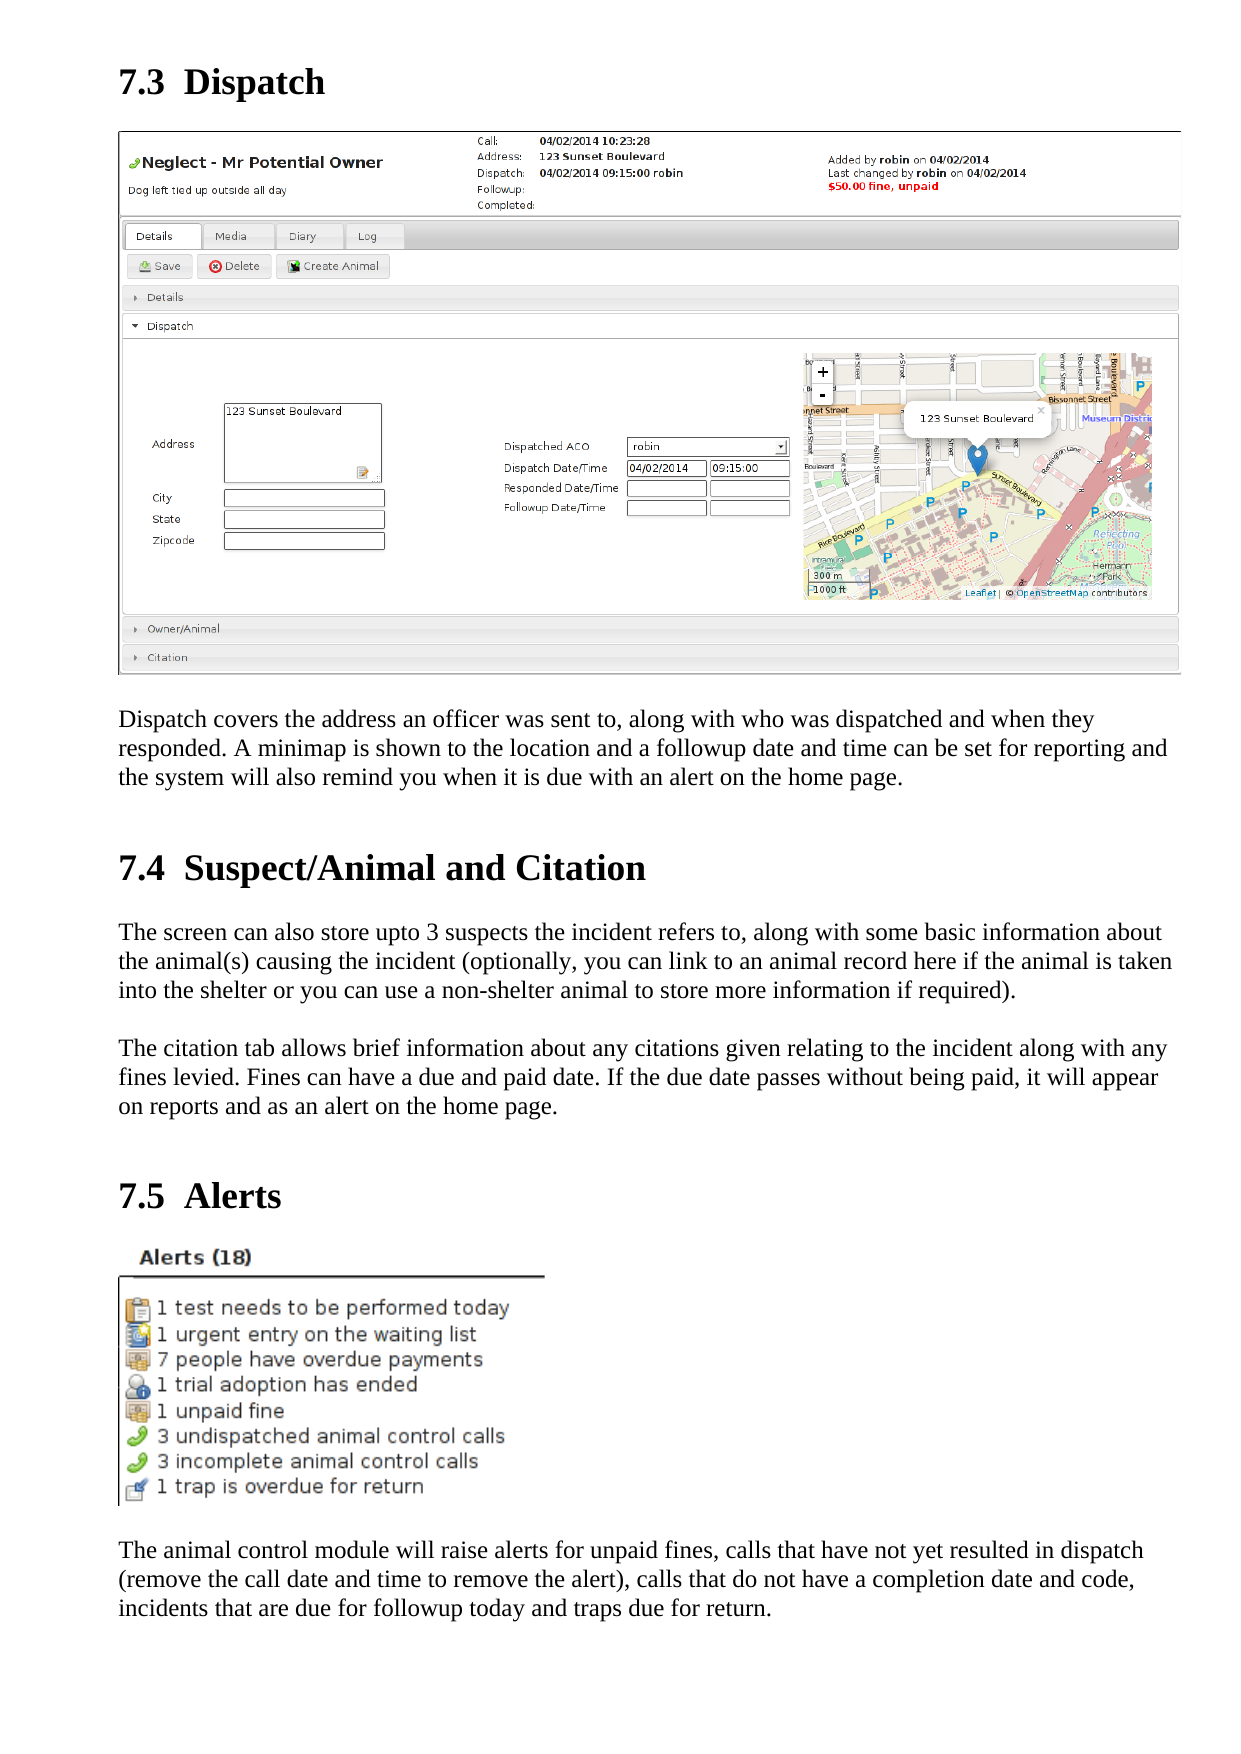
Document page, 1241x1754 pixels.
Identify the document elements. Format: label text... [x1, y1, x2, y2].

picture [118, 131, 1182, 675]
picture [118, 1246, 545, 1506]
subtitle Alerts [118, 1174, 1181, 1217]
text The citation tab allows brief information about any citations given relating to the incident along with any fines levied. Fines can have a due and paid date. If the due date passes without being paid, it will appear on reports and as an alert on the home page. [118, 1033, 1181, 1119]
text The animal control module will raise alerts for unpaid fines, calls that have not yet resulted in dispatch (remove the call date and time to remove the alert), calls that do not have a completion date and code, incidents that are due for followup today and traps due for return. [118, 1535, 1181, 1622]
text The screen can also store upto 3 suspects the incident refers to, along with some basic information about the animal(s) causing the incident (optionally, you can link to an animal record here if the animal is taken into the shelter or you can use a non-shelter animal to store more information if required). [118, 917, 1181, 1004]
subtitle Dispatch [118, 59, 1181, 102]
text Dispatch covers the address an officer was sent to, along with who was dispatched and when they responded. A minimap is shown to the location and a followup date and time can be set for reporting and the system will also remind you when it is due with an alert on the home page. [118, 704, 1181, 790]
subtitle Suspect/Animal and Citation [118, 845, 1181, 888]
